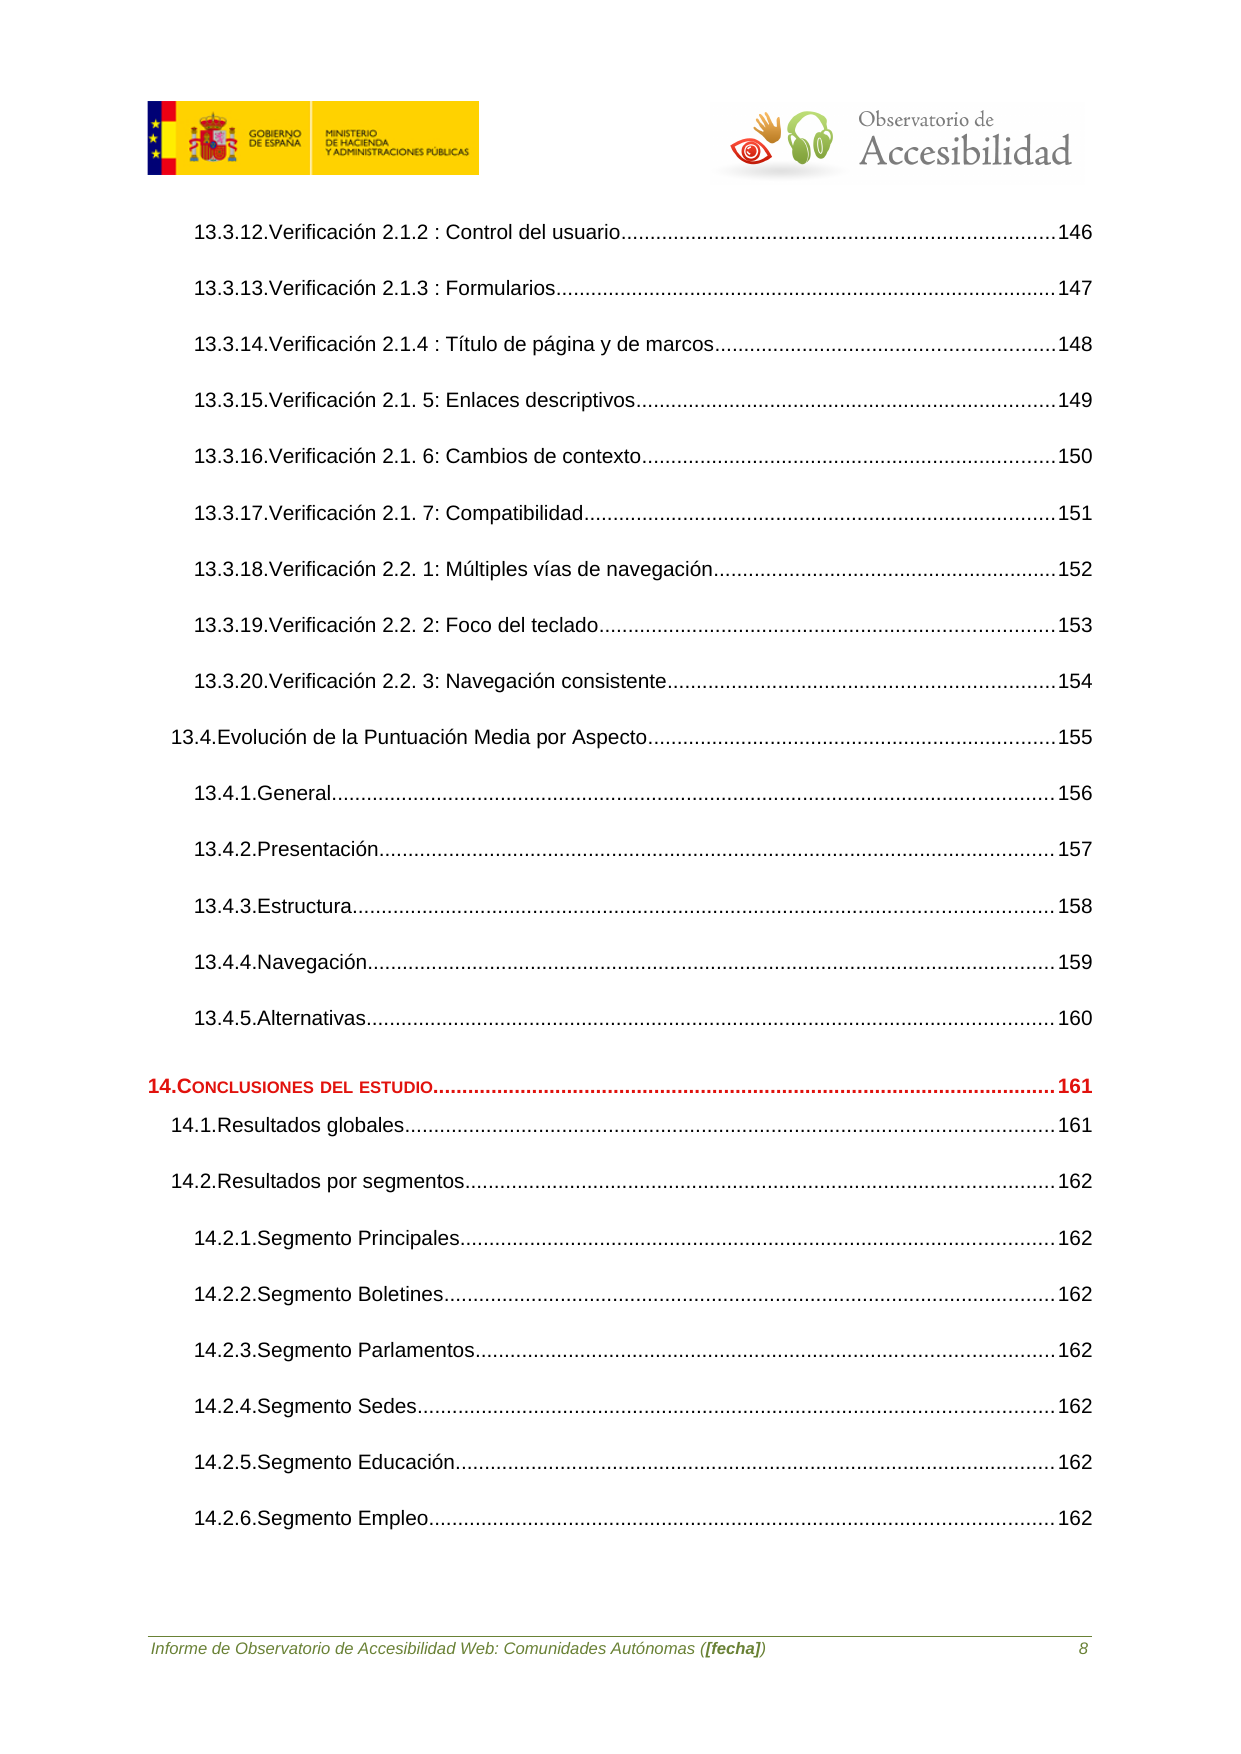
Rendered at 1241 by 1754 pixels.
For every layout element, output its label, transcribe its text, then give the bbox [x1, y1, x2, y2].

text 14.1.Resultados globales 161 [171, 1113, 1092, 1137]
text 13.3.12.Verificación 2.1.2 : Control del usuario 146 [193, 220, 1092, 244]
text 13.3.18.Verificación 2.2. 1: Múltiples vías de navegación 152 [193, 557, 1092, 581]
text 13.4.1.General 156 [193, 781, 1092, 805]
text 13.3.17.Verificación 2.1. 7: Compatibilidad 151 [193, 500, 1092, 524]
text 13.4.4.Navegación 159 [193, 949, 1092, 973]
text 13.4.5.Alternativas 160 [193, 1006, 1092, 1030]
picture [710, 102, 1086, 185]
text 14.2.1.Segmento Principales 162 [193, 1226, 1092, 1249]
text 13.3.15.Verificación 2.1. 5: Enlaces descriptivos 149 [193, 388, 1092, 412]
text 14.2.5.Segmento Educación 162 [193, 1450, 1092, 1474]
text 14.Conclusiones del estudio 161 [148, 1074, 1092, 1098]
text 13.3.20.Verificación 2.2. 3: Navegación consistente 154 [193, 669, 1092, 693]
text 13.4.2.Presentación 157 [193, 837, 1092, 861]
text 14.2.2.Segmento Boletines 162 [193, 1282, 1092, 1306]
picture [147, 101, 479, 175]
text 13.4.Evolución de la Puntuación Media por Aspecto 155 [171, 725, 1092, 749]
text 14.2.Resultados por segmentos 162 [171, 1169, 1092, 1193]
text 14.2.4.Segmento Sedes 162 [193, 1394, 1092, 1418]
text 13.3.19.Verificación 2.2. 2: Foco del teclado 153 [193, 613, 1092, 637]
text 13.3.13.Verificación 2.1.3 : Formularios 147 [193, 276, 1092, 300]
text 14.2.3.Segmento Parlamentos 162 [193, 1338, 1092, 1362]
text 13.4.3.Estructura 158 [193, 893, 1092, 917]
text 14.2.6.Segmento Empleo 162 [193, 1506, 1092, 1530]
text 13.3.14.Verificación 2.1.4 : Título de página y de marcos 148 [193, 332, 1092, 356]
text 13.3.16.Verificación 2.1. 6: Cambios de contexto 150 [193, 444, 1092, 468]
